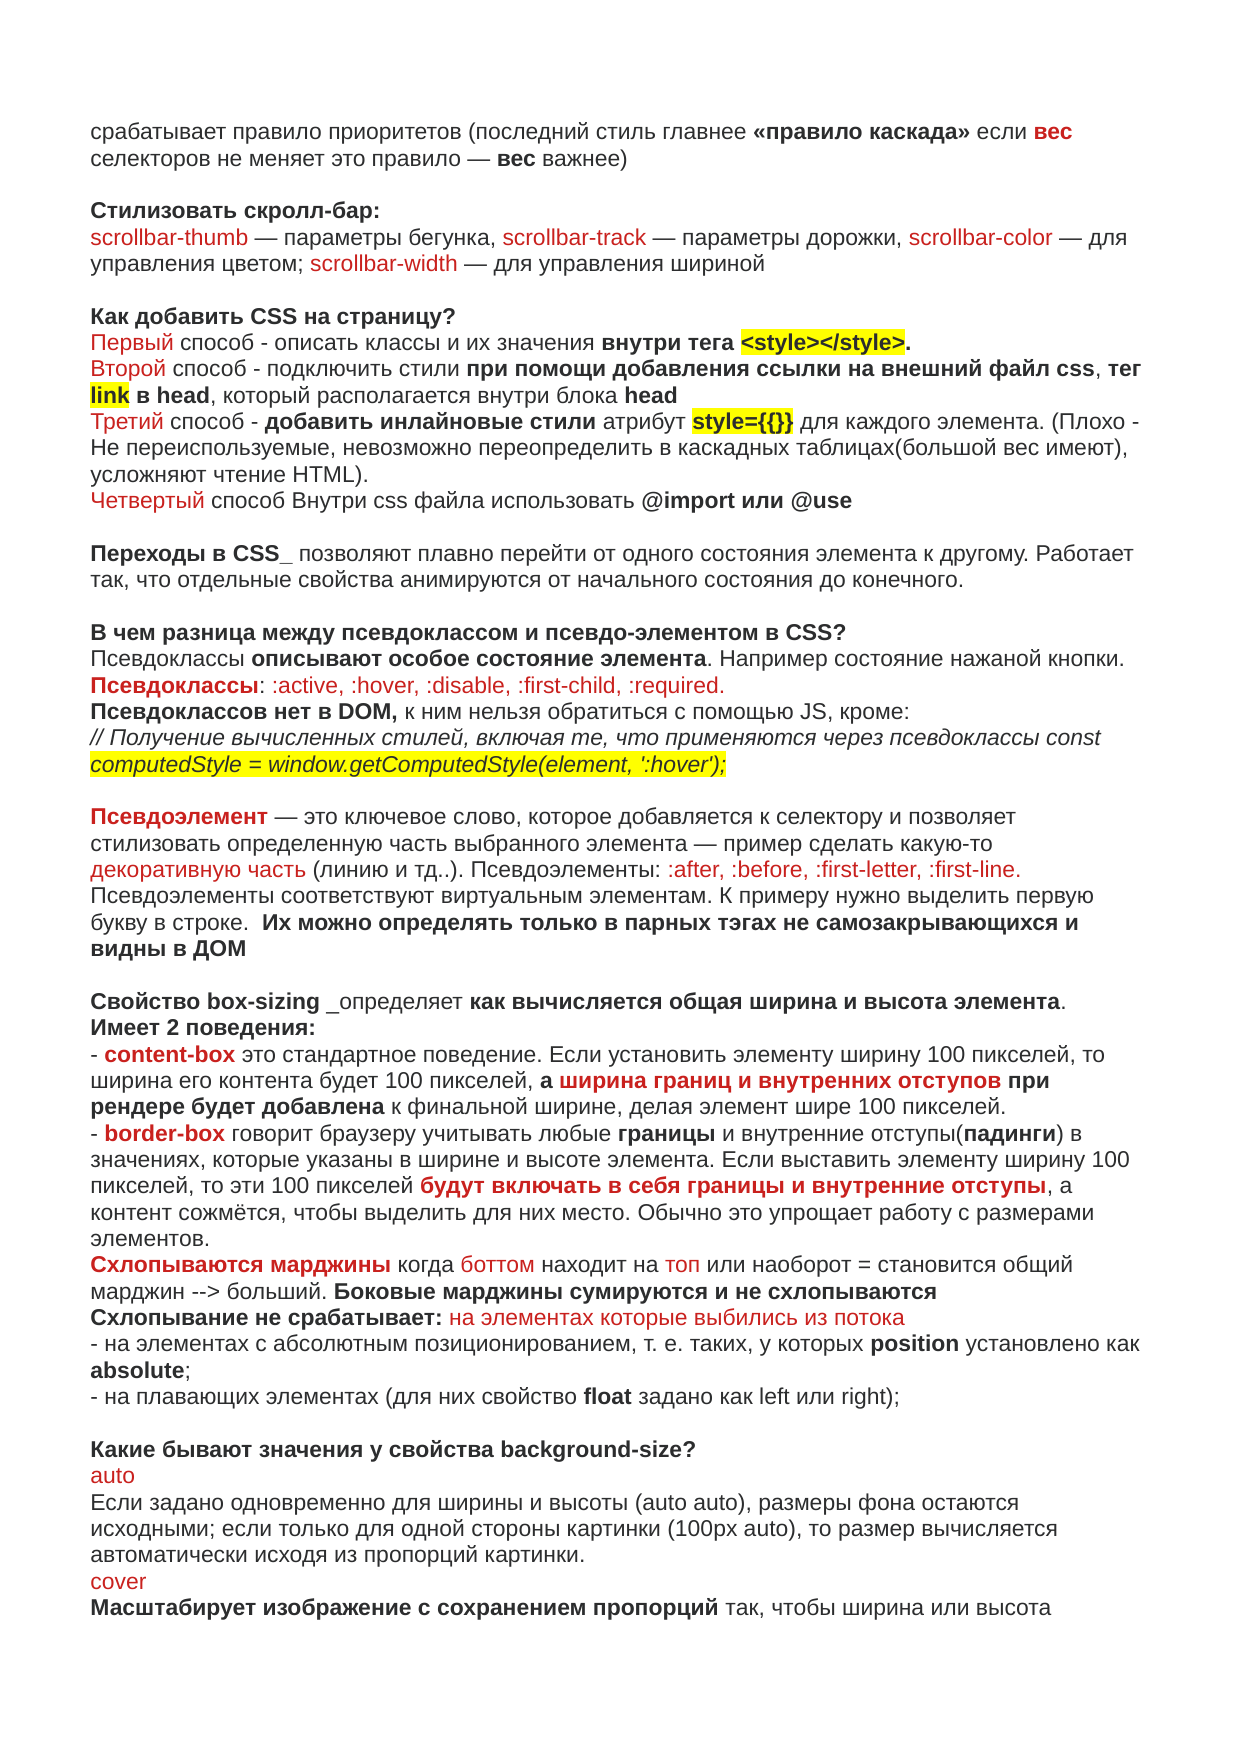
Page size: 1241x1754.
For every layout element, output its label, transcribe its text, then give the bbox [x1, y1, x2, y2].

text срабатывает правило приоритетов (последний стиль главнее «правило каскада» если вес селекторов не меняет это правило — вес важнее) [90, 118, 1150, 171]
text Псевдоэлемент — это ключевое слово, которое добавляется к селектору и позволяет стилизовать определенную часть выбранного элемента — пример сделать какую-то декоративную часть (линию и тд..). Псевдоэлементы: :after, :before, :first-letter, :first-line. [90, 803, 1150, 882]
text Схлопывание не срабатывает: на элементах которые выбились из потока - на элементах с абсолютным позиционированием, т. е. таких, у которых position установлено как absolute; - на плавающих элементах (для них свойство float задано как left или right); [90, 1304, 1150, 1409]
text Свойство box-sizing _определяет как вычисляется общая ширина и высота элемента. Имеет 2 поведения: - content-box это стандартное поведение. Если установить элементу ширину 100 пикселей, то ширина его контента будет 100 пикселей, а ширина границ и внутренних отступов при рендере будет добавлена к финальной ширине, делая элемент шире 100 пикселей. - border-box говорит браузеру учитывать любые границы и внутренние отступы(падинги) в значениях, которые указаны в ширине и высоте элемента. Если выставить элементу ширину 100 пикселей, то эти 100 пикселей будут включать в себя границы и внутренние отступы, а контент сожмётся, чтобы выделить для них место. Обычно это упрощает работу с размерами элементов. [90, 988, 1150, 1251]
text scrollbar-thumb — параметры бегунка, scrollbar-track — параметры дорожки, scrollbar-color — для управления цветом; scrollbar-width — для управления шириной [90, 223, 1150, 276]
text Стилизовать скролл-бар: [90, 197, 1150, 223]
text Какие бывают значения у свойства background-size? [90, 1436, 1150, 1462]
text Первый способ - описать классы и их значения внутри тега <style></style>. Второй способ - подключить стили при помощи добавления ссылки на внешний файл css, тег link в head, который располагается внутри блока head Третий способ - добавить инлайновые стили атрибут style={{}} для каждого элемента. (Плохо - Не переиспользуемые, невозможно переопределить в каскадных таблицах(большой вес имеют), усложняют чтение HTML). Четвертый способ Внутри css файла использовать @import или @use [90, 329, 1150, 540]
text Как добавить CSS на страницу? [90, 303, 1150, 329]
text В чем разница между псевдоклассом и псевдо-элементом в CSS? [90, 619, 1150, 645]
text Схлопываются марджины когда боттом находит на топ или наоборот = становится общий марджин --> больший. Боковые марджины сумируются и не схлопываются [90, 1251, 1150, 1304]
text Переходы в CSS_ позволяют плавно перейти от одного состояния элемента к другому. Работает так, что отдельные свойства анимируются от начального состояния до конечного. [90, 540, 1150, 619]
text Псевдоэлементы соответствуют виртуальным элементам. К примеру нужно выделить первую букву в строке. Их можно определять только в парных тэгах не самозакрывающихся и видны в ДОМ [90, 882, 1150, 961]
text // Получение вычисленных стилей, включая те, что применяются через псевдоклассы const computedStyle = window.getComputedStyle(element, ':hover'); [90, 724, 1150, 777]
text Псевдоклассы описывают особое состояние элемента. Например состояние нажаной кнопки. Псевдоклассы: :active, :hover, :disable, :first-child, :required. Псевдоклассов нет в DOM, к ним нельзя обратиться с помощью JS, кроме: [90, 645, 1150, 724]
text auto Если задано одновременно для ширины и высоты (auto auto), размеры фона остаются исходными; если только для одной стороны картинки (100px auto), то размер вычисляется автоматически исходя из пропорций картинки. cover Масштабирует изображение с сохранением пропорций так, чтобы ширина или высота [90, 1462, 1150, 1620]
